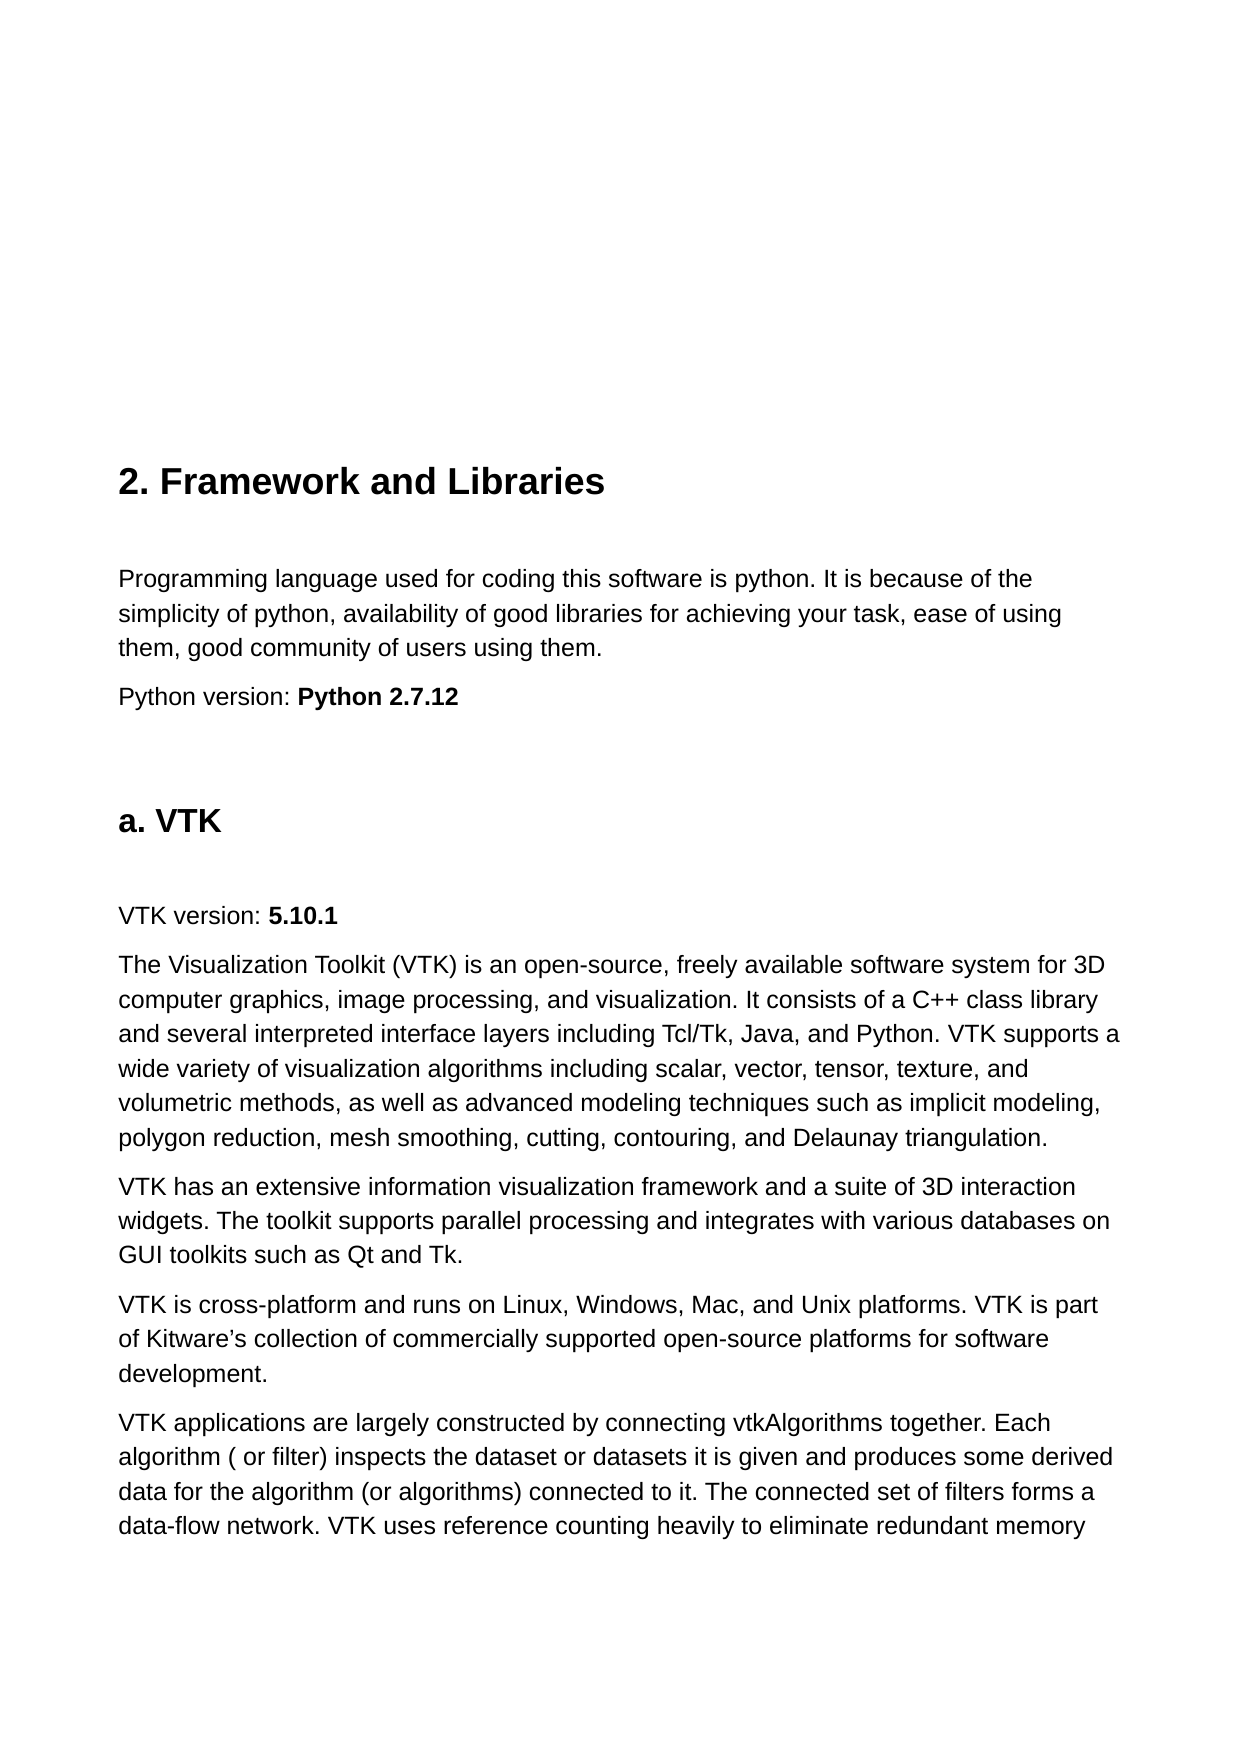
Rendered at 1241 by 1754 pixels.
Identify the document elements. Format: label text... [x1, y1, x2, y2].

text Python version: Python 2.7.12 [118, 682, 1122, 711]
text VTK is cross-platform and runs on Linux, Windows, Mac, and Unix platforms. VTK is part of Kitware’s collection of commercially supported open-source platforms for software development. [118, 1289, 1122, 1387]
text VTK version: 5.10.1 [118, 901, 1122, 930]
text The Visualization Toolkit (VTK) is an open-source, freely available software system for 3D computer graphics, image processing, and visualization. It consists of a C++ class library and several interpreted interface layers including Tcl/Tk, Java, and Python. VTK supports a wide variety of visualization algorithms including scalar, vector, tensor, texture, and volumetric methods, as well as advanced modeling techniques such as implicit modeling, polygon reduction, mesh smoothing, cutting, contouring, and Delaunay triangulation. [118, 950, 1122, 1151]
subtitle a. VTK [118, 801, 1122, 839]
text VTK has an extensive information visualization framework and a suite of 3D interaction widgets. The toolkit supports parallel processing and integrates with various databases on GUI toolkits such as Qt and Tk. [118, 1172, 1122, 1269]
subtitle 2. Framework and Libraries [118, 459, 1122, 502]
text Programming language used for coding this software is python. It is because of the simplicity of python, availability of good libraries for achieving your task, ease of using them, good community of users using them. [118, 564, 1122, 662]
text VTK applications are largely constructed by connecting vtkAlgorithms together. Each algorithm ( or filter) inspects the dataset or datasets it is given and produces some derived data for the algorithm (or algorithms) connected to it. The connected set of filters forms a data-flow network. VTK uses reference counting heavily to eliminate redundant memory [118, 1408, 1122, 1540]
